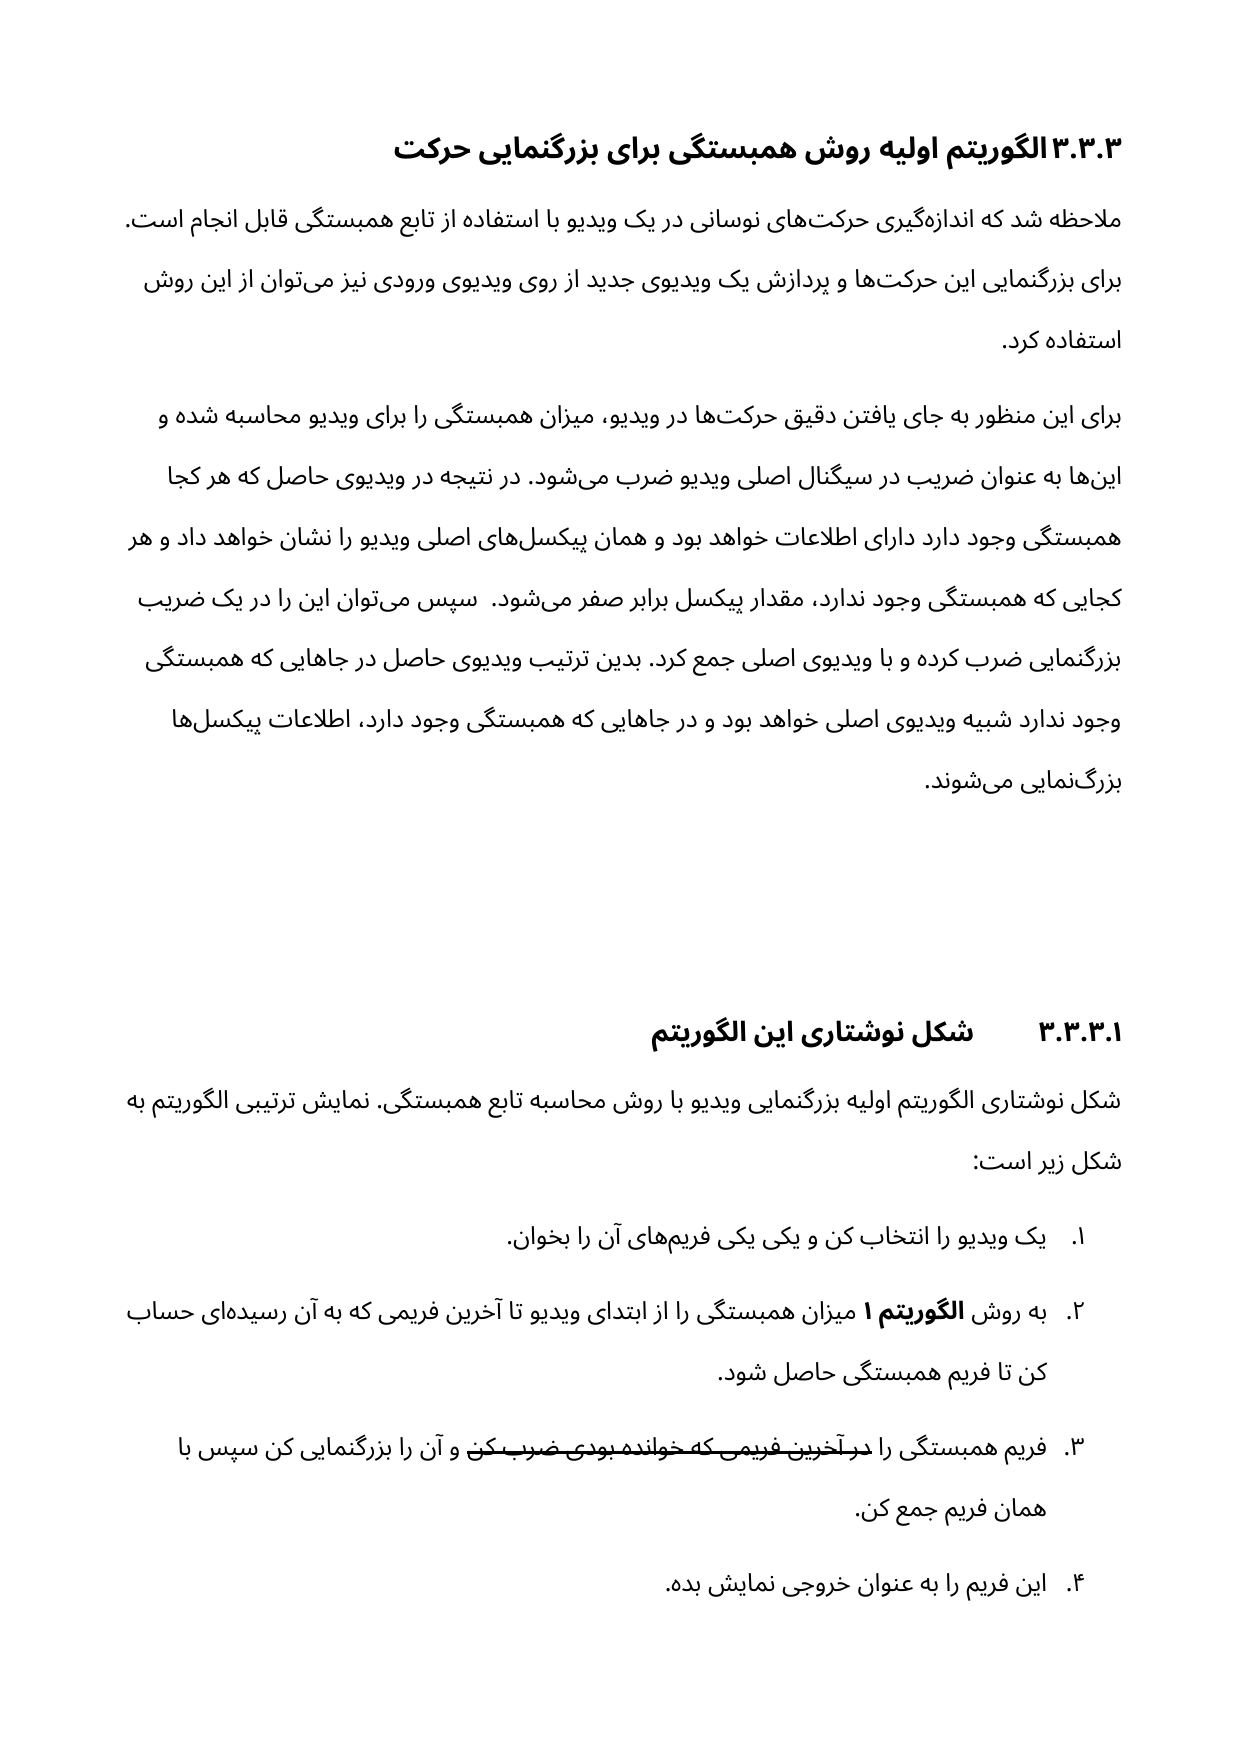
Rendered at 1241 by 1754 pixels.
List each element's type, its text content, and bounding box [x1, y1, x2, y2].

subtitle الگوریتم اولیه روش همبستگی برای بزرگنمایی حرکت [118, 118, 1122, 180]
list یک ویدیو را انتخاب کن و یکی یکی فریم‌های آن را بخوان. [118, 1210, 1084, 1263]
list فریم همبستگی را در آخرین فریمی که خوانده بودی ضرب کن و آن را بزرگنمایی کن سپس با همان فریم جمع کن. [118, 1421, 1084, 1535]
list به روش الگوریتم ۱ میزان همبستگی را از ابتدای ویدیو تا آخرین فریمی که به آن رسیده‌ای حساب کن تا فریم همبستگی حاصل شود. [118, 1285, 1084, 1399]
list این فریم را به عنوان خروجی نمایش بده. [118, 1557, 1084, 1610]
text برای این منظور به جای یافتن دقیق حرکت‌ها در ویدیو، میزان همبستگی را برای ویدیو محاسبه شده و این‌ها به عنوان ضریب در سیگنال اصلی ویدیو ضرب می‌شود. در نتیجه در ویدیوی حاصل که هر کجا همبستگی وجود دارد دارای اطلاعات خواهد بود و همان پیکسل‌های اصلی ویدیو را نشان خواهد داد و هر کجایی که همبستگی وجود ندارد، مقدار پیکسل برابر صفر می‌شود. سپس می‌توان این را در یک ضریب بزرگنمایی ضرب کرده و با ویدیوی اصلی جمع کرد. بدین ترتیب ویدیوی حاصل در جاهایی که همبستگی وجود ندارد شبیه ویدیوی اصلی خواهد بود و در جاهایی که همبستگی وجود دارد، اطلاعات پیکسل‌ها بزرگ‌نمایی می‌شوند. [118, 389, 1122, 807]
text شکل نوشتاری الگوریتم اولیه بزرگنمایی ویدیو با روش محاسبه تابع همبستگی. نمایش ترتیبی الگوریتم به شکل زیر است: [118, 1074, 1122, 1187]
subtitle شکل نوشتاری این الگوریتم [118, 1003, 1122, 1061]
text ملاحظه شد که اندازه‌گیری حرکت‌های نوسانی در یک ویدیو با استفاده از تابع همبستگی قابل انجام است. برای بزرگنمایی این حرکت‌ها و پردازش یک ویدیوی جدید از روی ویدیوی ورودی نیز می‌توان از این روش استفاده کرد. [118, 193, 1122, 367]
